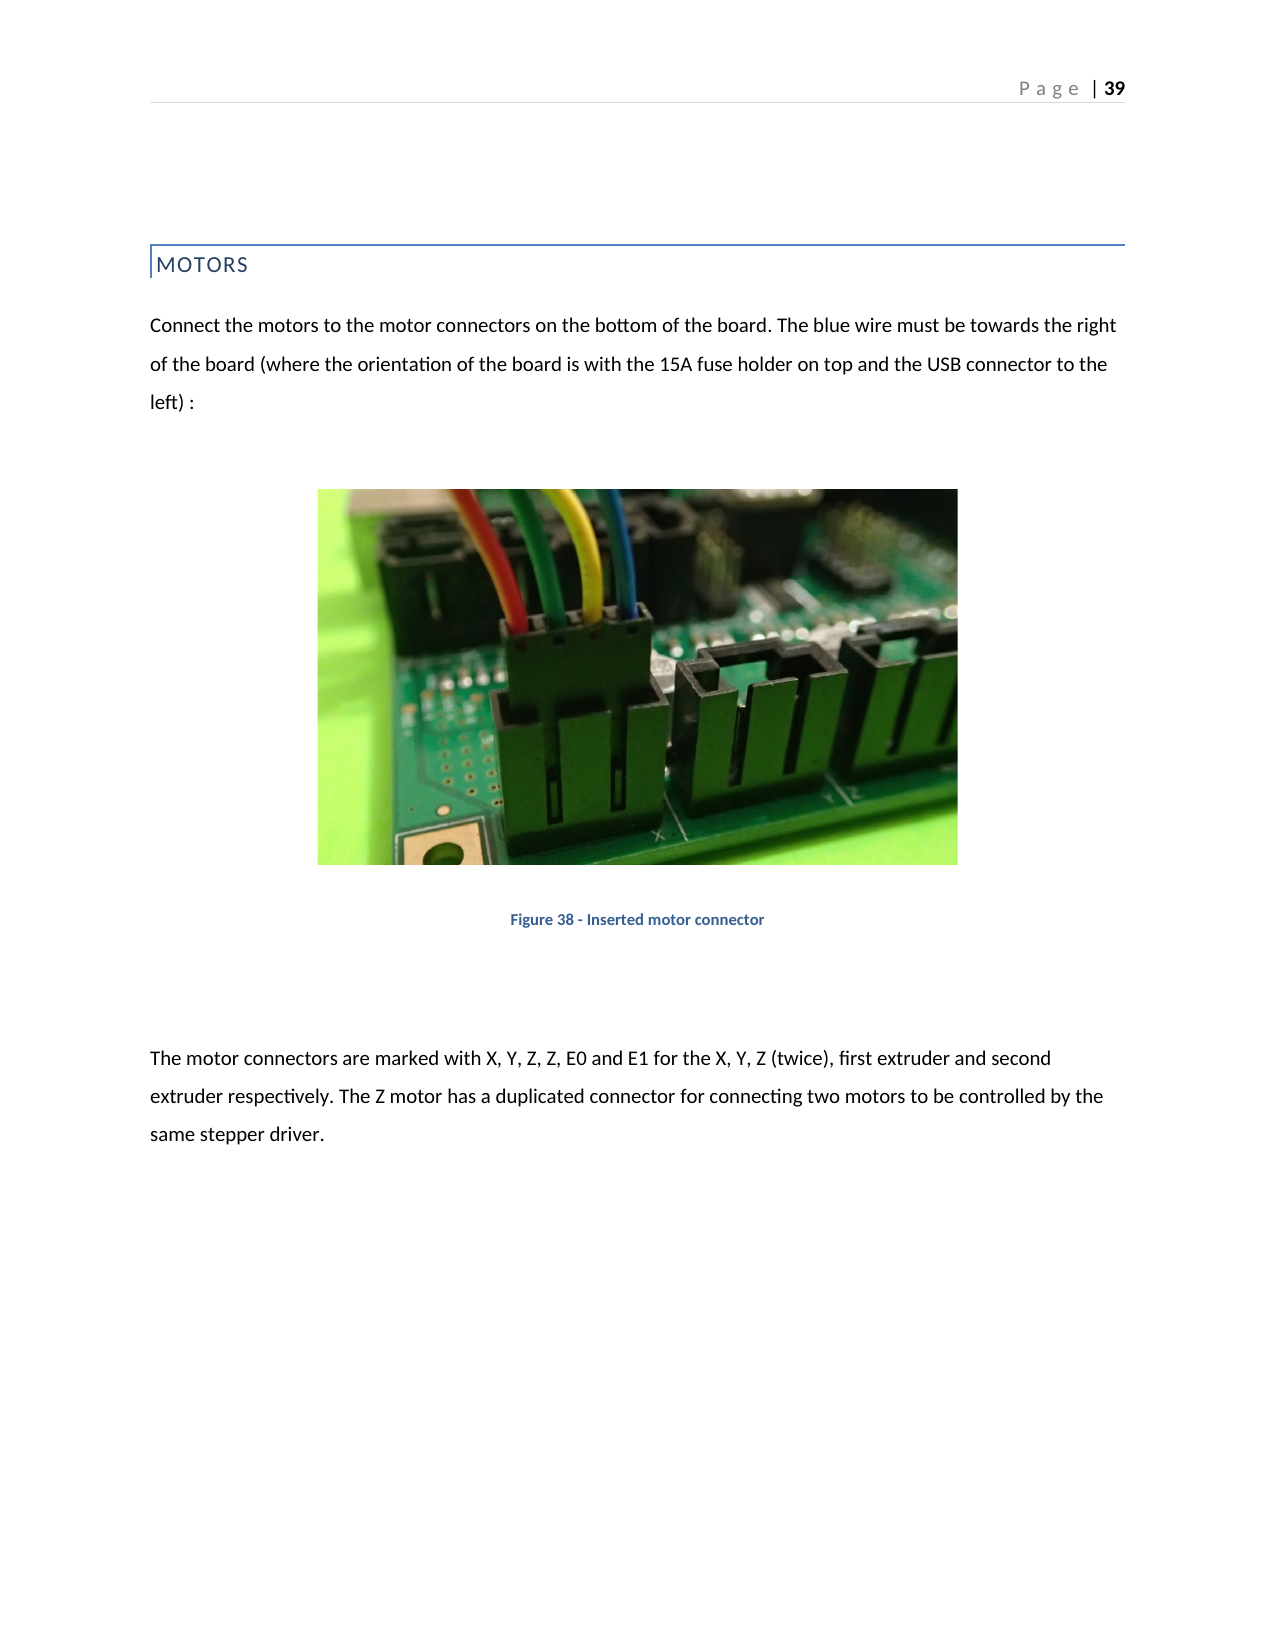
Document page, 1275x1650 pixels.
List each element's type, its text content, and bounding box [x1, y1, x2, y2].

text Figure 38 - Inserted motor connector [150, 909, 1125, 930]
text The motor connectors are marked with X, Y, Z, Z, E0 and E1 for the X, Y, Z (twice), first extruder and second extruder respectively. The Z motor has a duplicated connector for connecting two motors to be controlled by the same stepper driver. [150, 1045, 1125, 1147]
text Connect the motors to the motor connectors on the bottom of the board. The blue wire must be towards the right of the board (where the orientation of the board is with the 15A fuse holder on top and the USB connector to the left) : [150, 313, 1125, 414]
subtitle Motors [152, 246, 1125, 278]
